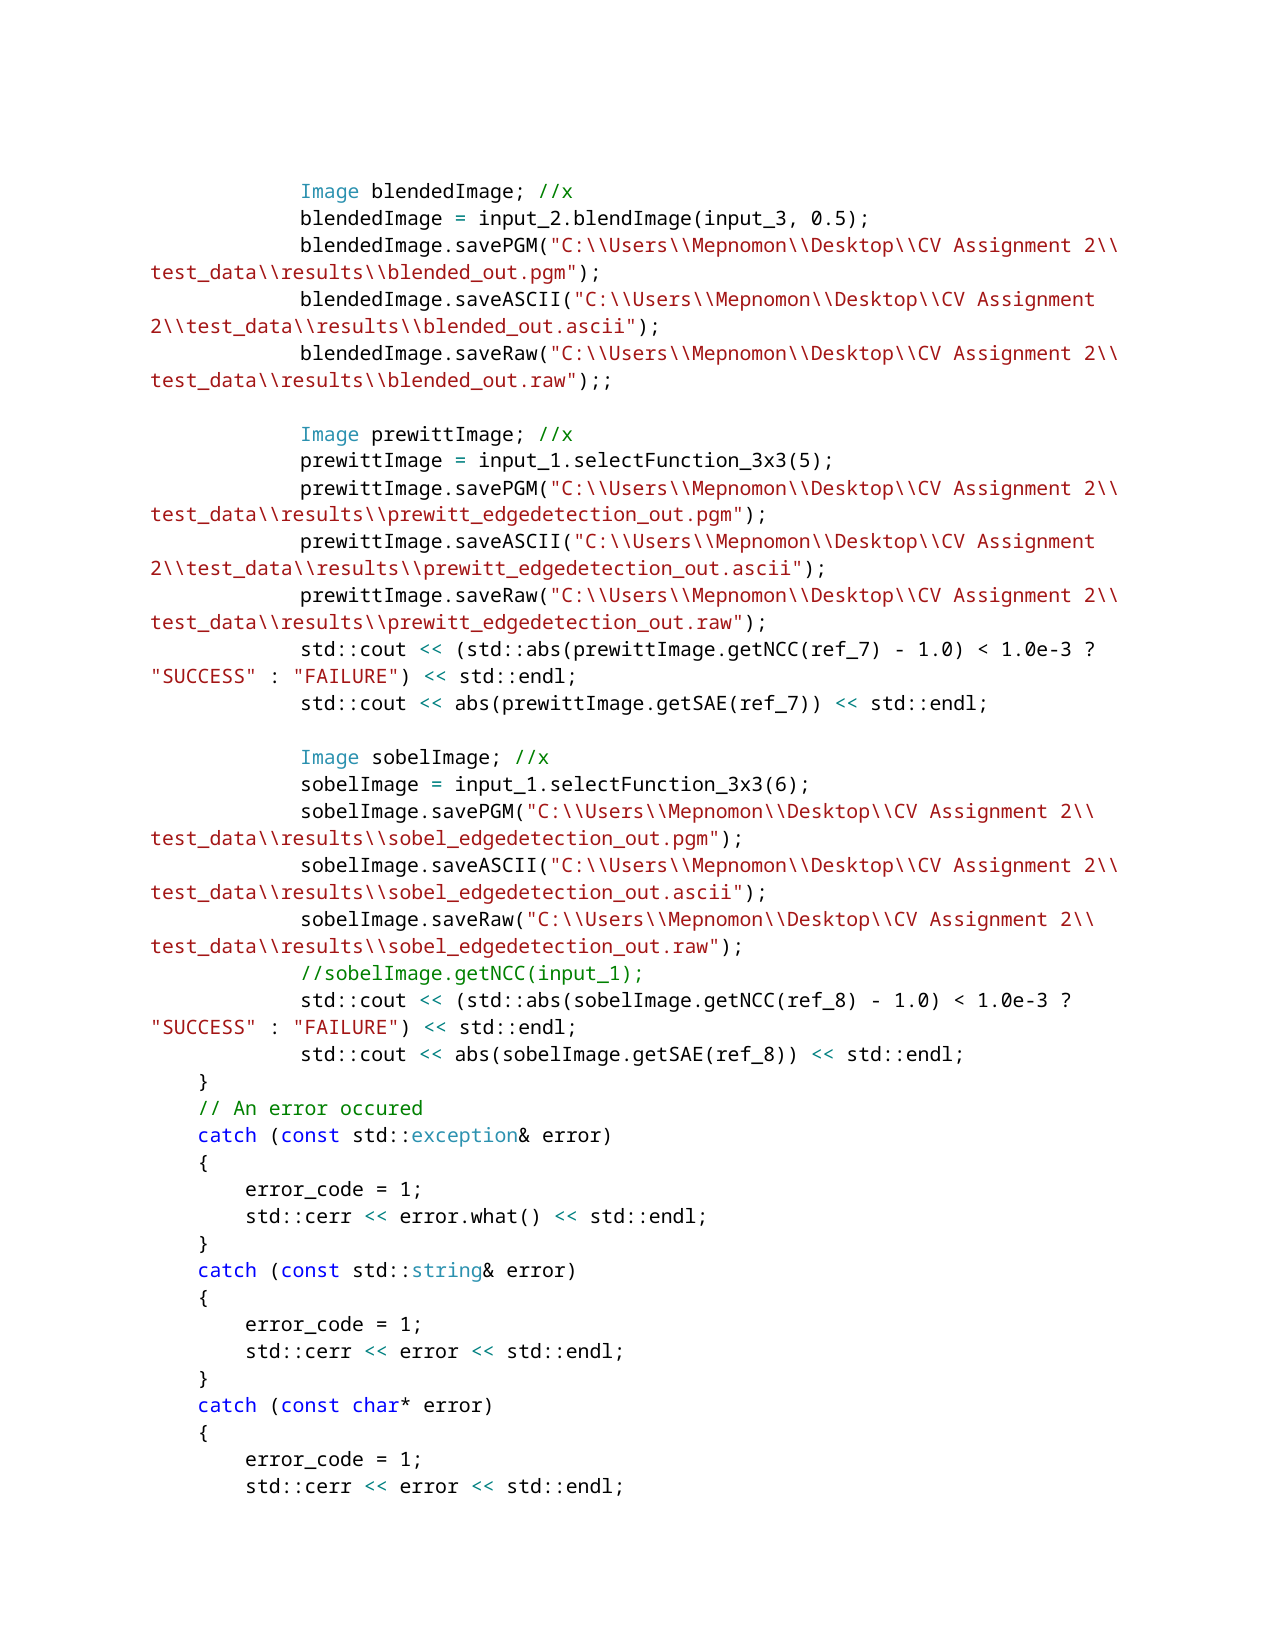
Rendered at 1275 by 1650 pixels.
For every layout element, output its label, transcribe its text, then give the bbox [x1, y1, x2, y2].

text std::cerr << error << std::endl; [150, 1472, 1125, 1499]
text blendedImage.saveASCII("C:\\Users\\Mepnomon\\Desktop\\CV Assignment 2\\test_data\\results\\blended_out.ascii"); [150, 285, 1125, 339]
text blendedImage = input_2.blendImage(input_3, 0.5); [150, 204, 1125, 231]
text catch (const std::exception& error) [150, 1121, 1125, 1148]
text Image blendedImage; //x [150, 177, 1125, 204]
text sobelImage.savePGM("C:\\Users\\Mepnomon\\Desktop\\CV Assignment 2\\test_data\\results\\sobel_edgedetection_out.pgm"); [150, 797, 1125, 851]
text std::cerr << error << std::endl; [150, 1337, 1125, 1364]
text } [150, 1067, 1125, 1094]
text prewittImage.saveRaw("C:\\Users\\Mepnomon\\Desktop\\CV Assignment 2\\test_data\\results\\prewitt_edgedetection_out.raw"); [150, 582, 1125, 636]
text } [150, 1229, 1125, 1256]
text std::cout << abs(sobelImage.getSAE(ref_8)) << std::endl; [150, 1040, 1125, 1067]
text std::cout << (std::abs(prewittImage.getNCC(ref_7) - 1.0) < 1.0e-3 ? "SUCCESS" : "FAILURE") << std::endl; [150, 636, 1125, 689]
text //sobelImage.getNCC(input_1); [150, 959, 1125, 986]
text Image prewittImage; //x [150, 420, 1125, 447]
text { [150, 1418, 1125, 1445]
text catch (const std::string& error) [150, 1256, 1125, 1283]
text error_code = 1; [150, 1175, 1125, 1202]
text error_code = 1; [150, 1445, 1125, 1472]
text blendedImage.savePGM("C:\\Users\\Mepnomon\\Desktop\\CV Assignment 2\\test_data\\results\\blended_out.pgm"); [150, 231, 1125, 285]
text sobelImage = input_1.selectFunction_3x3(6); [150, 771, 1125, 797]
text std::cerr << error.what() << std::endl; [150, 1202, 1125, 1229]
text error_code = 1; [150, 1310, 1125, 1337]
text prewittImage.saveASCII("C:\\Users\\Mepnomon\\Desktop\\CV Assignment 2\\test_data\\results\\prewitt_edgedetection_out.ascii"); [150, 528, 1125, 582]
text std::cout << abs(prewittImage.getSAE(ref_7)) << std::endl; [150, 689, 1125, 717]
text { [150, 1283, 1125, 1310]
text blendedImage.saveRaw("C:\\Users\\Mepnomon\\Desktop\\CV Assignment 2\\test_data\\results\\blended_out.raw");; [150, 339, 1125, 393]
text } [150, 1364, 1125, 1391]
text std::cout << (std::abs(sobelImage.getNCC(ref_8) - 1.0) < 1.0e-3 ? "SUCCESS" : "FAILURE") << std::endl; [150, 986, 1125, 1040]
text prewittImage = input_1.selectFunction_3x3(5); [150, 447, 1125, 474]
text prewittImage.savePGM("C:\\Users\\Mepnomon\\Desktop\\CV Assignment 2\\test_data\\results\\prewitt_edgedetection_out.pgm"); [150, 474, 1125, 528]
text catch (const char* error) [150, 1391, 1125, 1418]
text sobelImage.saveASCII("C:\\Users\\Mepnomon\\Desktop\\CV Assignment 2\\test_data\\results\\sobel_edgedetection_out.ascii"); [150, 851, 1125, 905]
text Image sobelImage; //x [150, 743, 1125, 771]
text sobelImage.saveRaw("C:\\Users\\Mepnomon\\Desktop\\CV Assignment 2\\test_data\\results\\sobel_edgedetection_out.raw"); [150, 905, 1125, 959]
text { [150, 1148, 1125, 1175]
text // An error occured [150, 1094, 1125, 1121]
